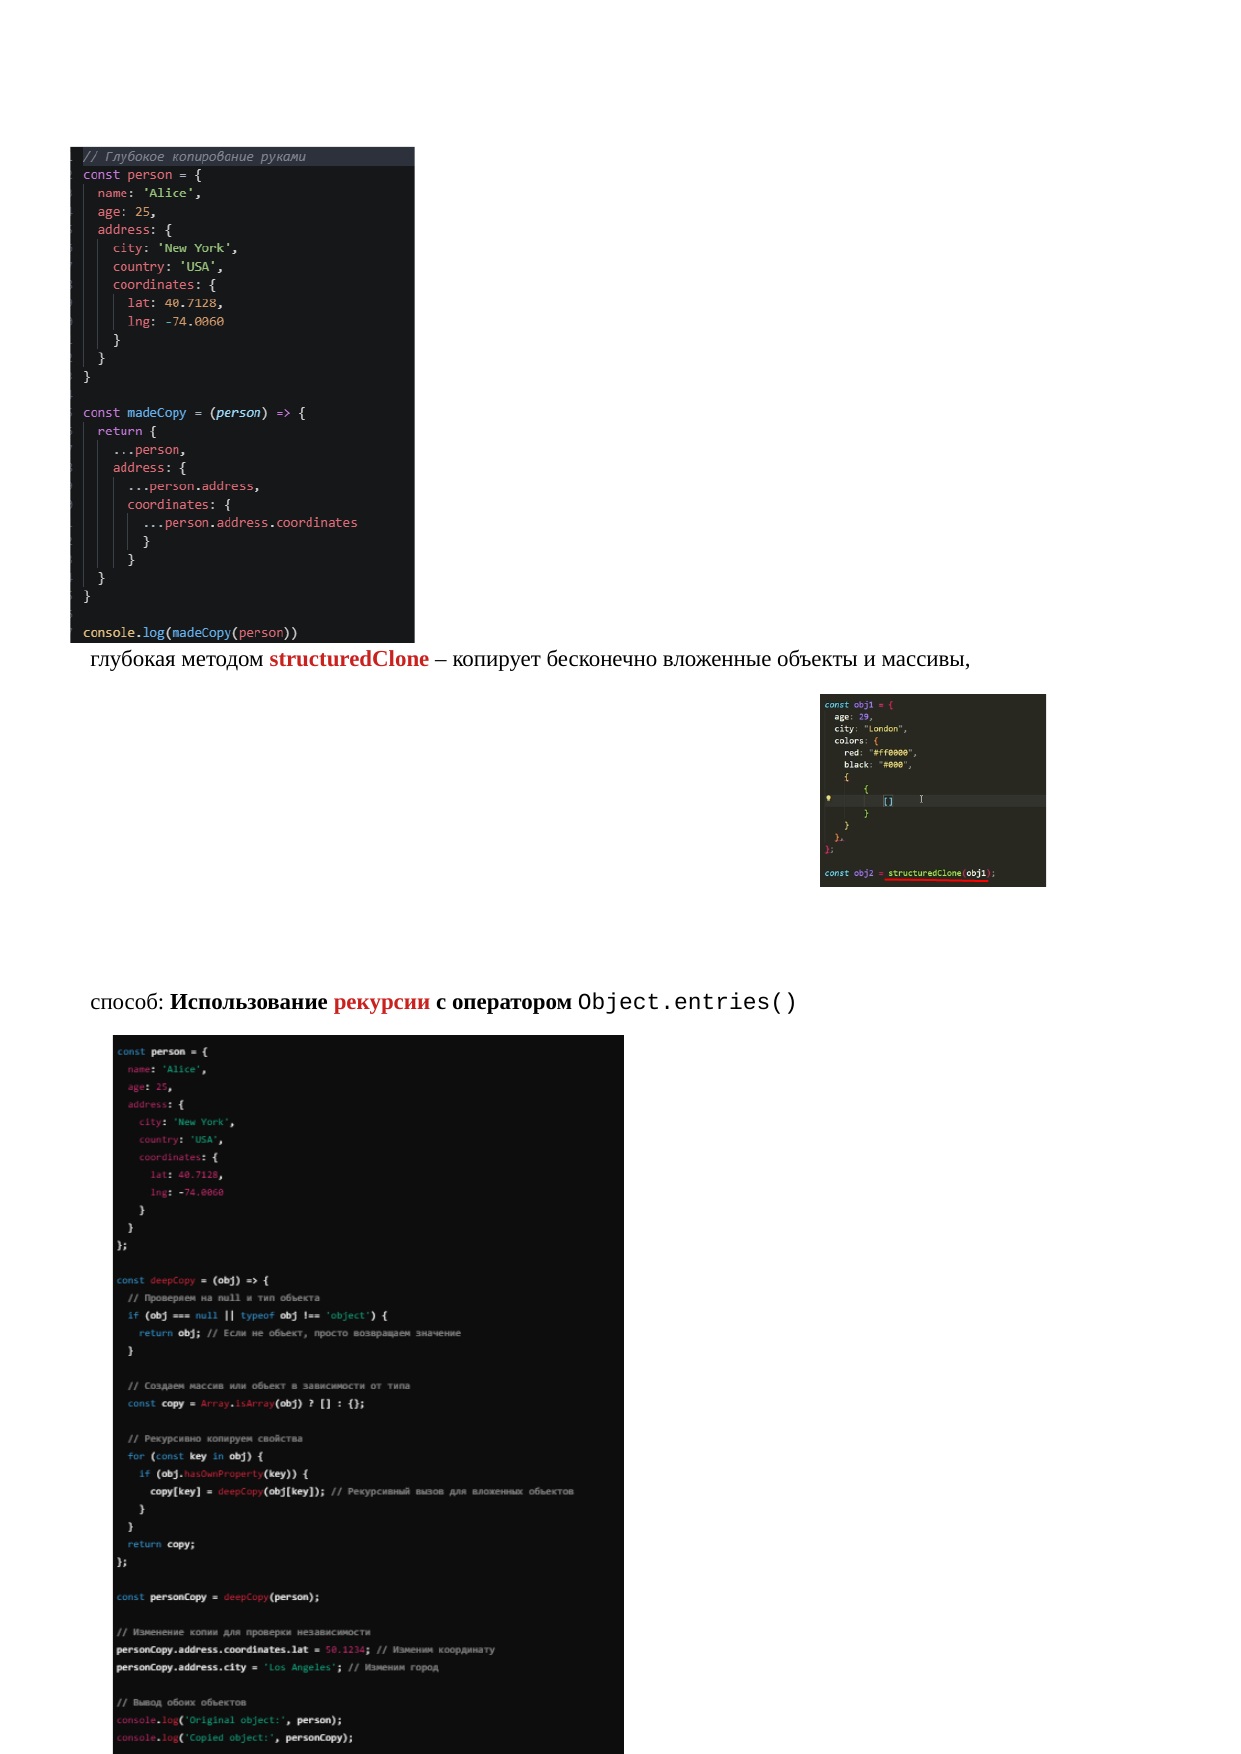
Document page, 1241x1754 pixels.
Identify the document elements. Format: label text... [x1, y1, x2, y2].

text способ: Использование рекурсии с оператором Object.entries() [90, 988, 1150, 1016]
picture [820, 694, 1047, 887]
picture [112, 1035, 624, 1754]
text глубокая методом structuredClone – копирует бесконечно вложенные объекты и массивы, [90, 645, 1150, 672]
picture [70, 141, 415, 643]
